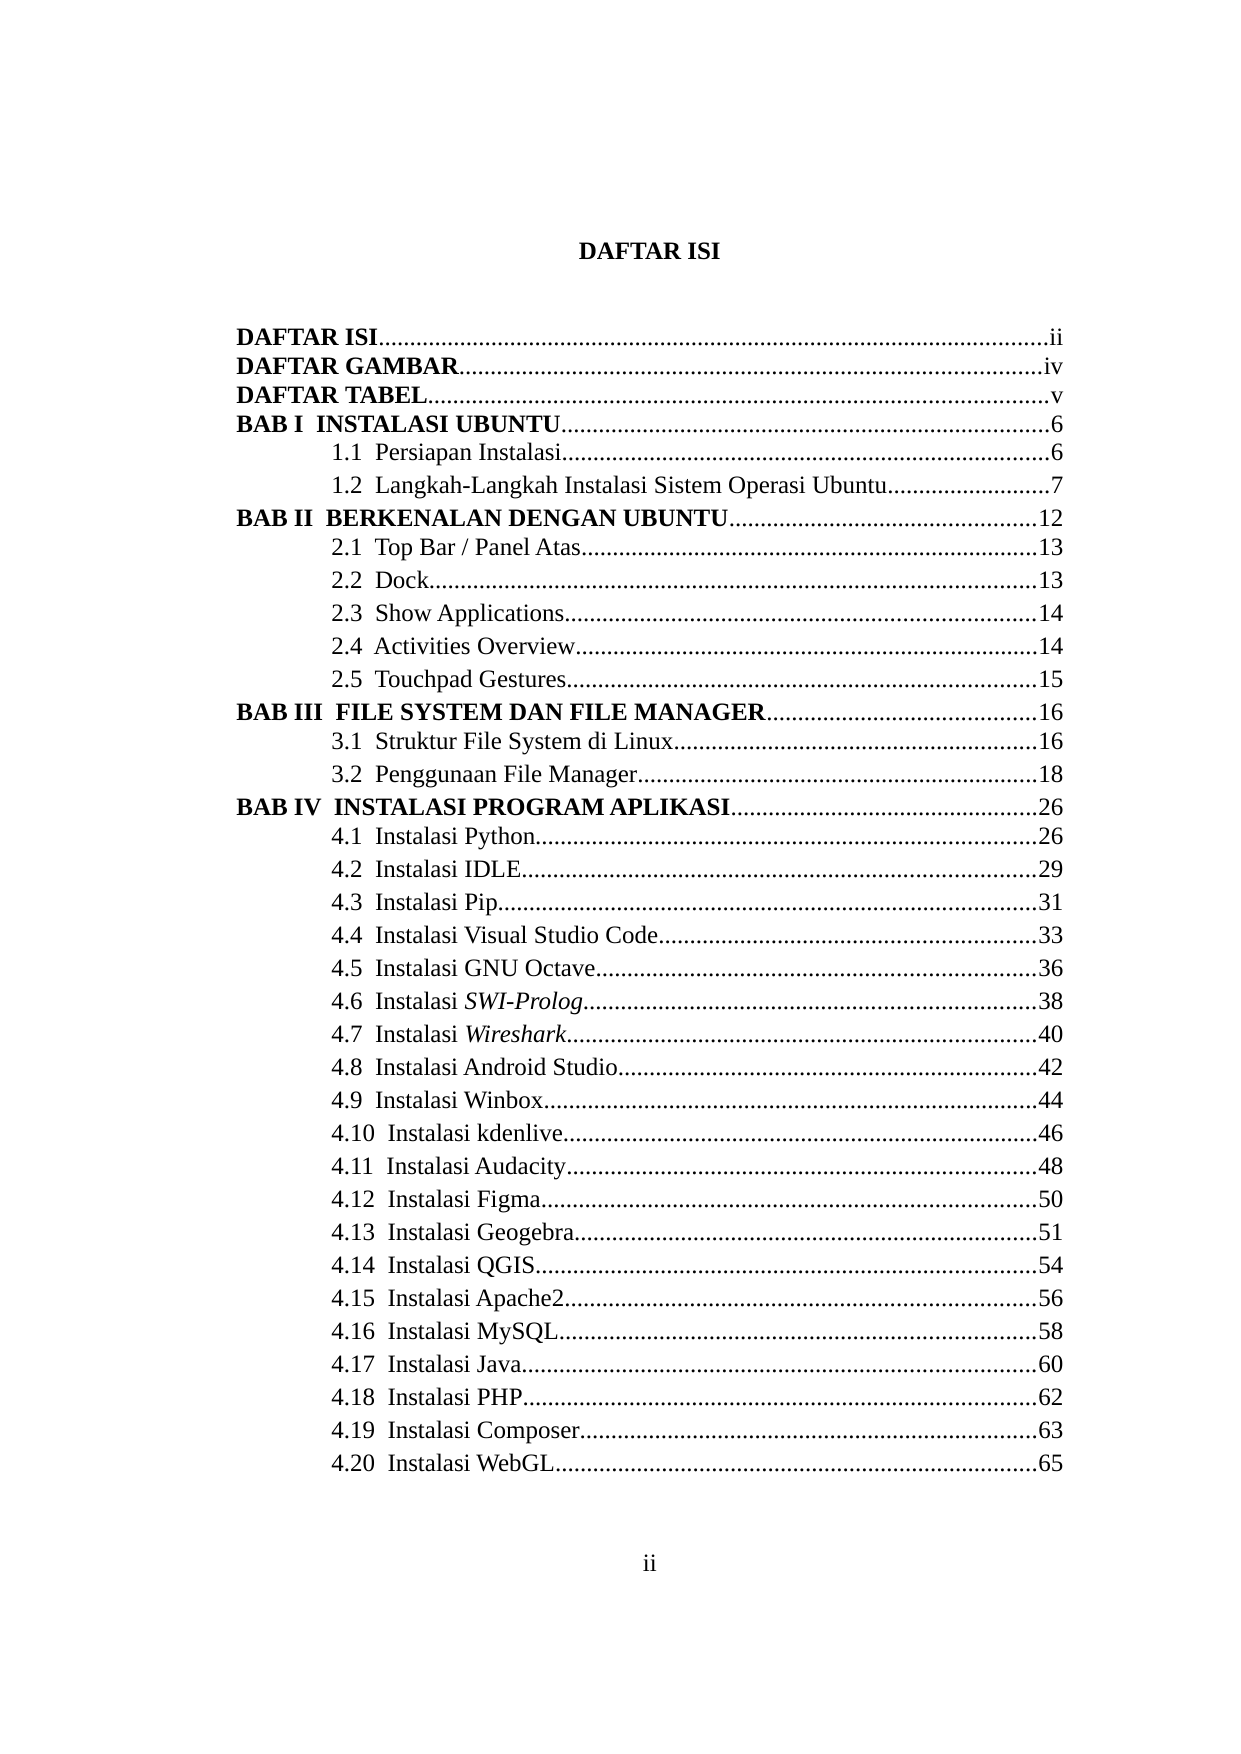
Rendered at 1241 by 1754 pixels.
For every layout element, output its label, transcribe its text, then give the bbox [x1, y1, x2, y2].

text 4.19 Instalasi Composer 63 [325, 1415, 1063, 1444]
text 4.12 Instalasi Figma 50 [325, 1184, 1063, 1213]
text 4.14 Instalasi QGIS 54 [325, 1250, 1063, 1279]
text 4.5 Instalasi GNU Octave 36 [325, 953, 1063, 982]
text 4.13 Instalasi Geogebra 51 [325, 1217, 1063, 1246]
text DAFTAR TABEL v [236, 380, 1063, 409]
text 4.1 Instalasi Python 26 [325, 821, 1063, 850]
text DAFTAR GAMBAR iv [236, 351, 1063, 380]
text 4.18 Instalasi PHP 62 [325, 1382, 1063, 1411]
text 4.4 Instalasi Visual Studio Code 33 [325, 920, 1063, 949]
text BAB I INSTALASI UBUNTU 6 [236, 409, 1063, 437]
text DAFTAR ISI ii [236, 322, 1063, 351]
subtitle DAFTAR ISI [236, 236, 1063, 265]
text 4.11 Instalasi Audacity 48 [325, 1151, 1063, 1180]
text BAB II BERKENALAN DENGAN UBUNTU 12 [236, 503, 1063, 532]
text 3.1 Struktur File System di Linux 16 [325, 726, 1063, 755]
text 4.16 Instalasi MySQL 58 [325, 1316, 1063, 1345]
text 1.2 Langkah-Langkah Instalasi Sistem Operasi Ubuntu 7 [325, 471, 1063, 499]
text 4.9 Instalasi Winbox 44 [325, 1085, 1063, 1114]
text BAB III FILE SYSTEM DAN FILE MANAGER 16 [236, 697, 1063, 726]
text BAB IV INSTALASI PROGRAM APLIKASI 26 [236, 792, 1063, 821]
text 2.2 Dock 13 [325, 565, 1063, 594]
text 4.8 Instalasi Android Studio 42 [325, 1052, 1063, 1081]
text 2.5 Touchpad Gestures 15 [325, 664, 1063, 693]
text 2.3 Show Applications 14 [325, 598, 1063, 627]
text 4.7 Instalasi Wireshark 40 [325, 1019, 1063, 1048]
text 4.15 Instalasi Apache2 56 [325, 1283, 1063, 1312]
text 2.1 Top Bar / Panel Atas 13 [325, 532, 1063, 561]
text 1.1 Persiapan Instalasi 6 [325, 437, 1063, 466]
text 2.4 Activities Overview 14 [325, 631, 1063, 660]
text 4.20 Instalasi WebGL 65 [325, 1448, 1063, 1477]
text 4.6 Instalasi SWI-Prolog 38 [325, 986, 1063, 1015]
text 4.3 Instalasi Pip 31 [325, 887, 1063, 916]
text 4.10 Instalasi kdenlive 46 [325, 1118, 1063, 1147]
text 4.2 Instalasi IDLE 29 [325, 854, 1063, 883]
text 3.2 Penggunaan File Manager 18 [325, 759, 1063, 788]
text 4.17 Instalasi Java 60 [325, 1349, 1063, 1378]
